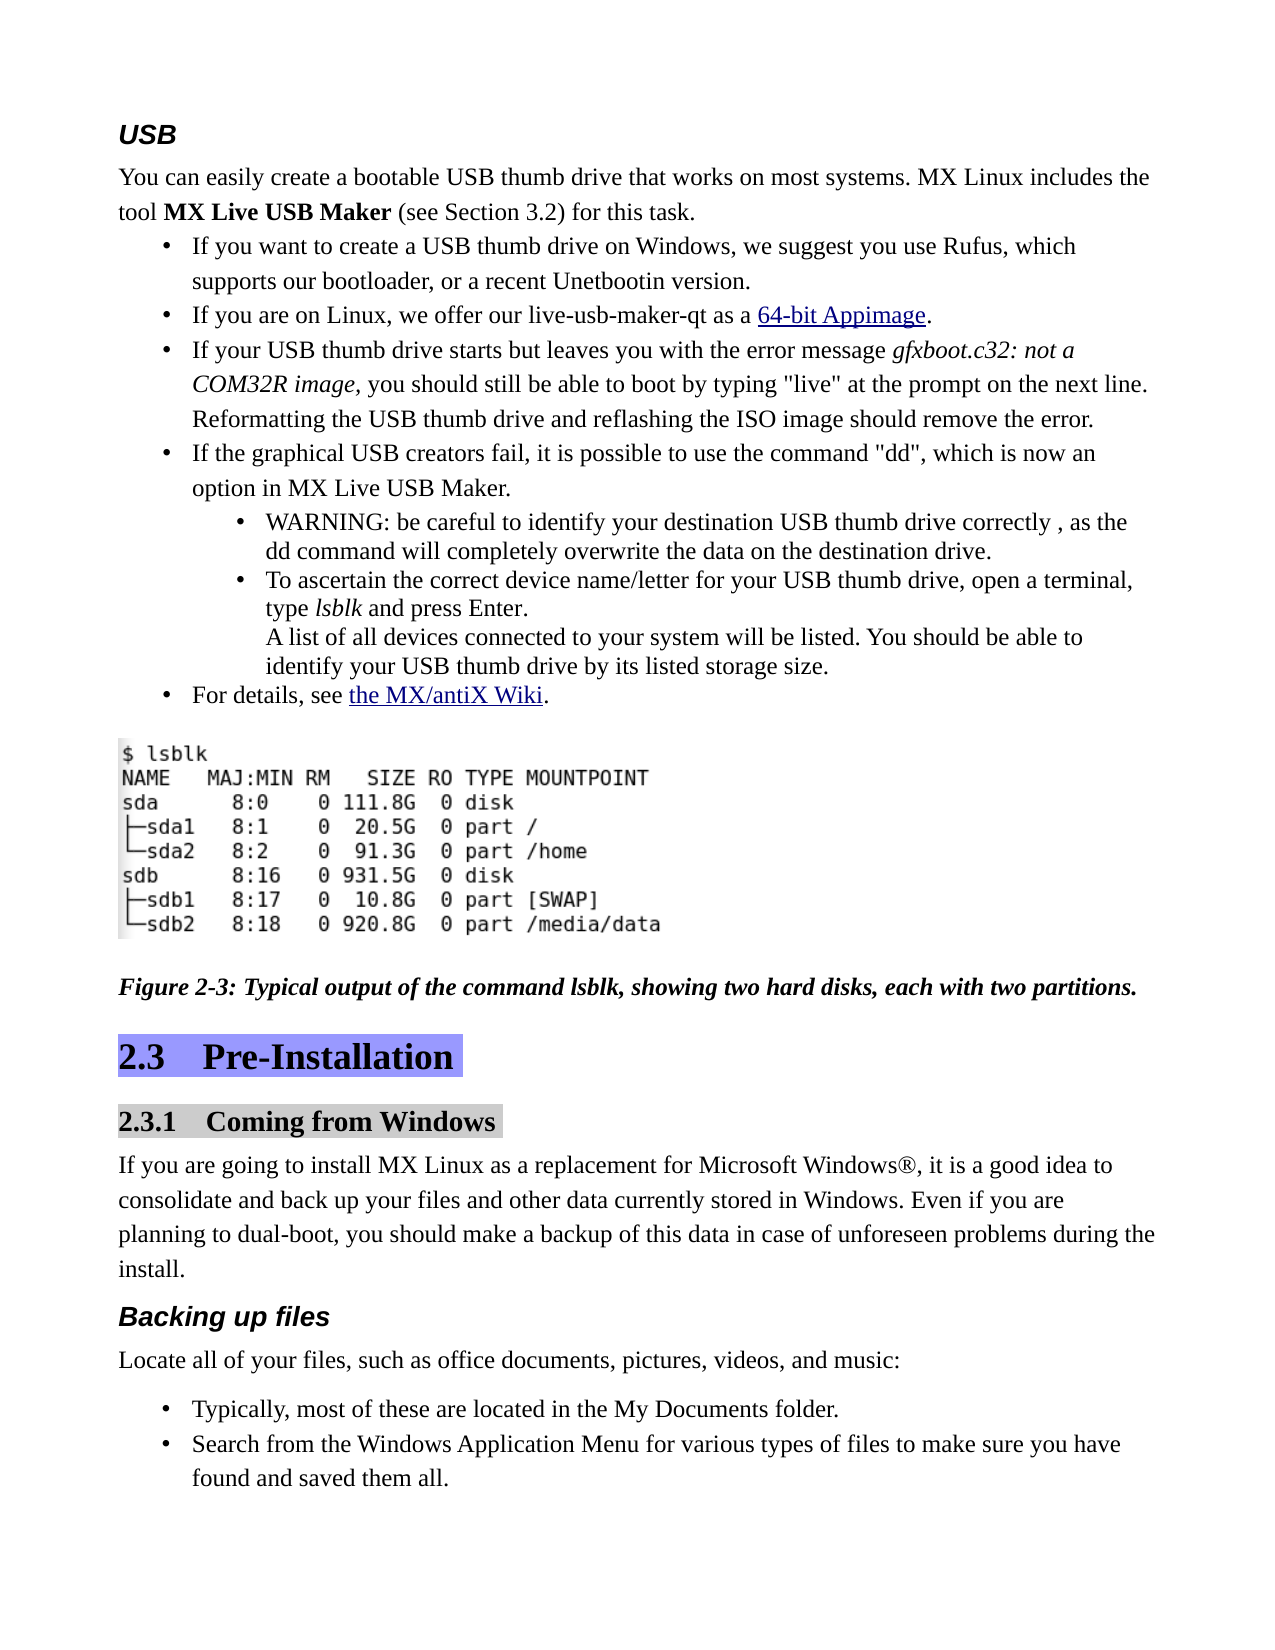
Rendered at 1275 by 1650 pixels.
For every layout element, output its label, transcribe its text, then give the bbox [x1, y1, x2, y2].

text Locate all of your files, such as office documents, pictures, videos, and music: [118, 1345, 1157, 1374]
picture [118, 738, 732, 939]
list Search from the Windows Application Menu for various types of files to make sure you have found and saved them all. [162, 1429, 1157, 1492]
text You can easily create a bootable USB thumb drive that works on most systems. MX Linux includes the tool MX Live USB Maker (see Section 3.2) for this task. [118, 162, 1157, 226]
list To ascertain the correct device name/letter for your USB thumb drive, open a terminal, type lsblk and press Enter. A list of all devices connected to your system will be listed. You should be able to identify your USB thumb drive by its listed storage size. [236, 565, 1157, 680]
list If you want to create a USB thumb drive on Windows, we suggest you use Rufus, which supports our bootloader, or a recent Unetbootin version. [162, 231, 1157, 295]
list WARNING: be careful to identify your destination USB thumb drive correctly , as the dd command will completely overwrite the data on the destination drive. [236, 507, 1157, 565]
list Typically, most of these are located in the My Documents folder. [162, 1394, 1157, 1423]
text If you are going to install MX Linux as a replacement for Microsoft Windows®, it is a good idea to consolidate and back up your files and other data currently stored in Windows. Even if you are planning to dual-boot, you should make a backup of this data in case of unforeseen problems during the install. [118, 1150, 1157, 1283]
subtitle 2.3.1 Coming from Windows [503, 1104, 1157, 1138]
list If your USB thumb drive starts but leaves you with the error message gfxboot.c32: not a COM32R image, you should still be able to boot by typing "live" at the prompt on the next line. Reformatting the USB thumb drive and reflashing the ISO image should remove the error. [162, 335, 1157, 433]
list If you are on Linux, we offer our live-usb-maker-qt as a 64-bit Appimage. [162, 300, 1157, 329]
list For details, see the MX/antiX Wiki. [162, 680, 1157, 708]
list If the graphical USB creators fail, it is possible to use the command "dd", which is now an option in MX Live USB Maker. [162, 438, 1157, 502]
subtitle 2.3 Pre-Installation [463, 1034, 1157, 1077]
text Figure 2-3: Typical output of the command lsblk, showing two hard disks, each with two partitions. [118, 972, 1157, 1001]
subtitle USB [118, 118, 1157, 150]
subtitle Backing up files [118, 1301, 1157, 1333]
